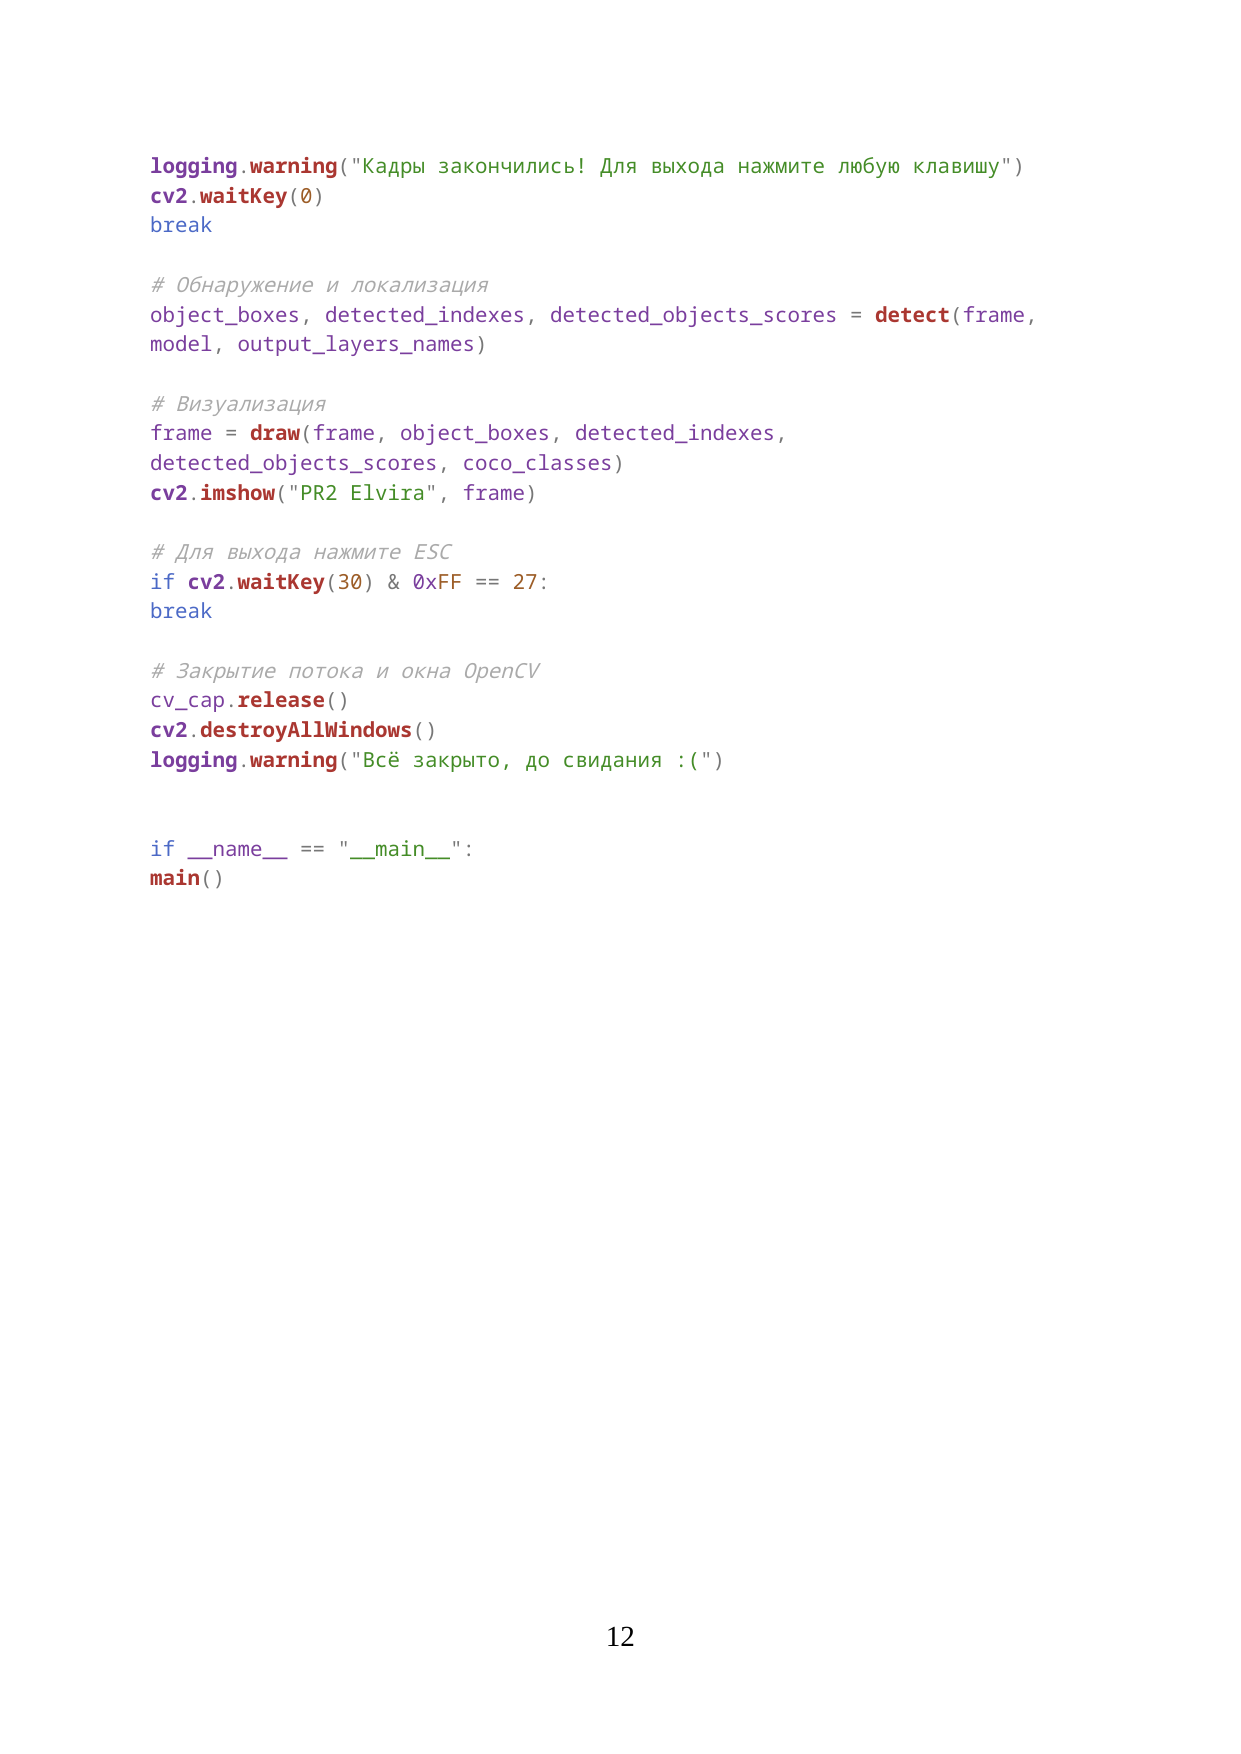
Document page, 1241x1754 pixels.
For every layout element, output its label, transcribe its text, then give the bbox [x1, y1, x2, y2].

text if cv2.waitKey(30) & 0xFF == 27: [150, 566, 1090, 595]
text cv2.destroyAllWindows() [150, 714, 1090, 744]
text object_boxes, detected_indexes, detected_objects_scores = detect(frame, model, output_layers_names) [150, 298, 1090, 358]
text main() [150, 862, 1090, 892]
text # Обнаружение и локализация [150, 269, 1090, 298]
text if __name__ == "__main__": [150, 833, 1090, 862]
text frame = draw(frame, object_boxes, detected_indexes, detected_objects_scores, coco_classes) [150, 417, 1090, 477]
text cv2.imshow("PR2 Elvira", frame) [150, 477, 1090, 506]
text break [150, 595, 1090, 625]
text cv2.waitKey(0) [150, 180, 1090, 209]
text break [150, 209, 1090, 239]
text # Для выхода нажмите ESC [150, 536, 1090, 566]
text logging.warning("Всё закрыто, до свидания :(") [150, 744, 1090, 773]
text # Закрытие потока и окна OpenCV [150, 655, 1090, 684]
text logging.warning("Кадры закончились! Для выхода нажмите любую клавишу") [150, 150, 1090, 180]
text cv_cap.release() [150, 684, 1090, 714]
text # Визуализация [150, 387, 1090, 417]
